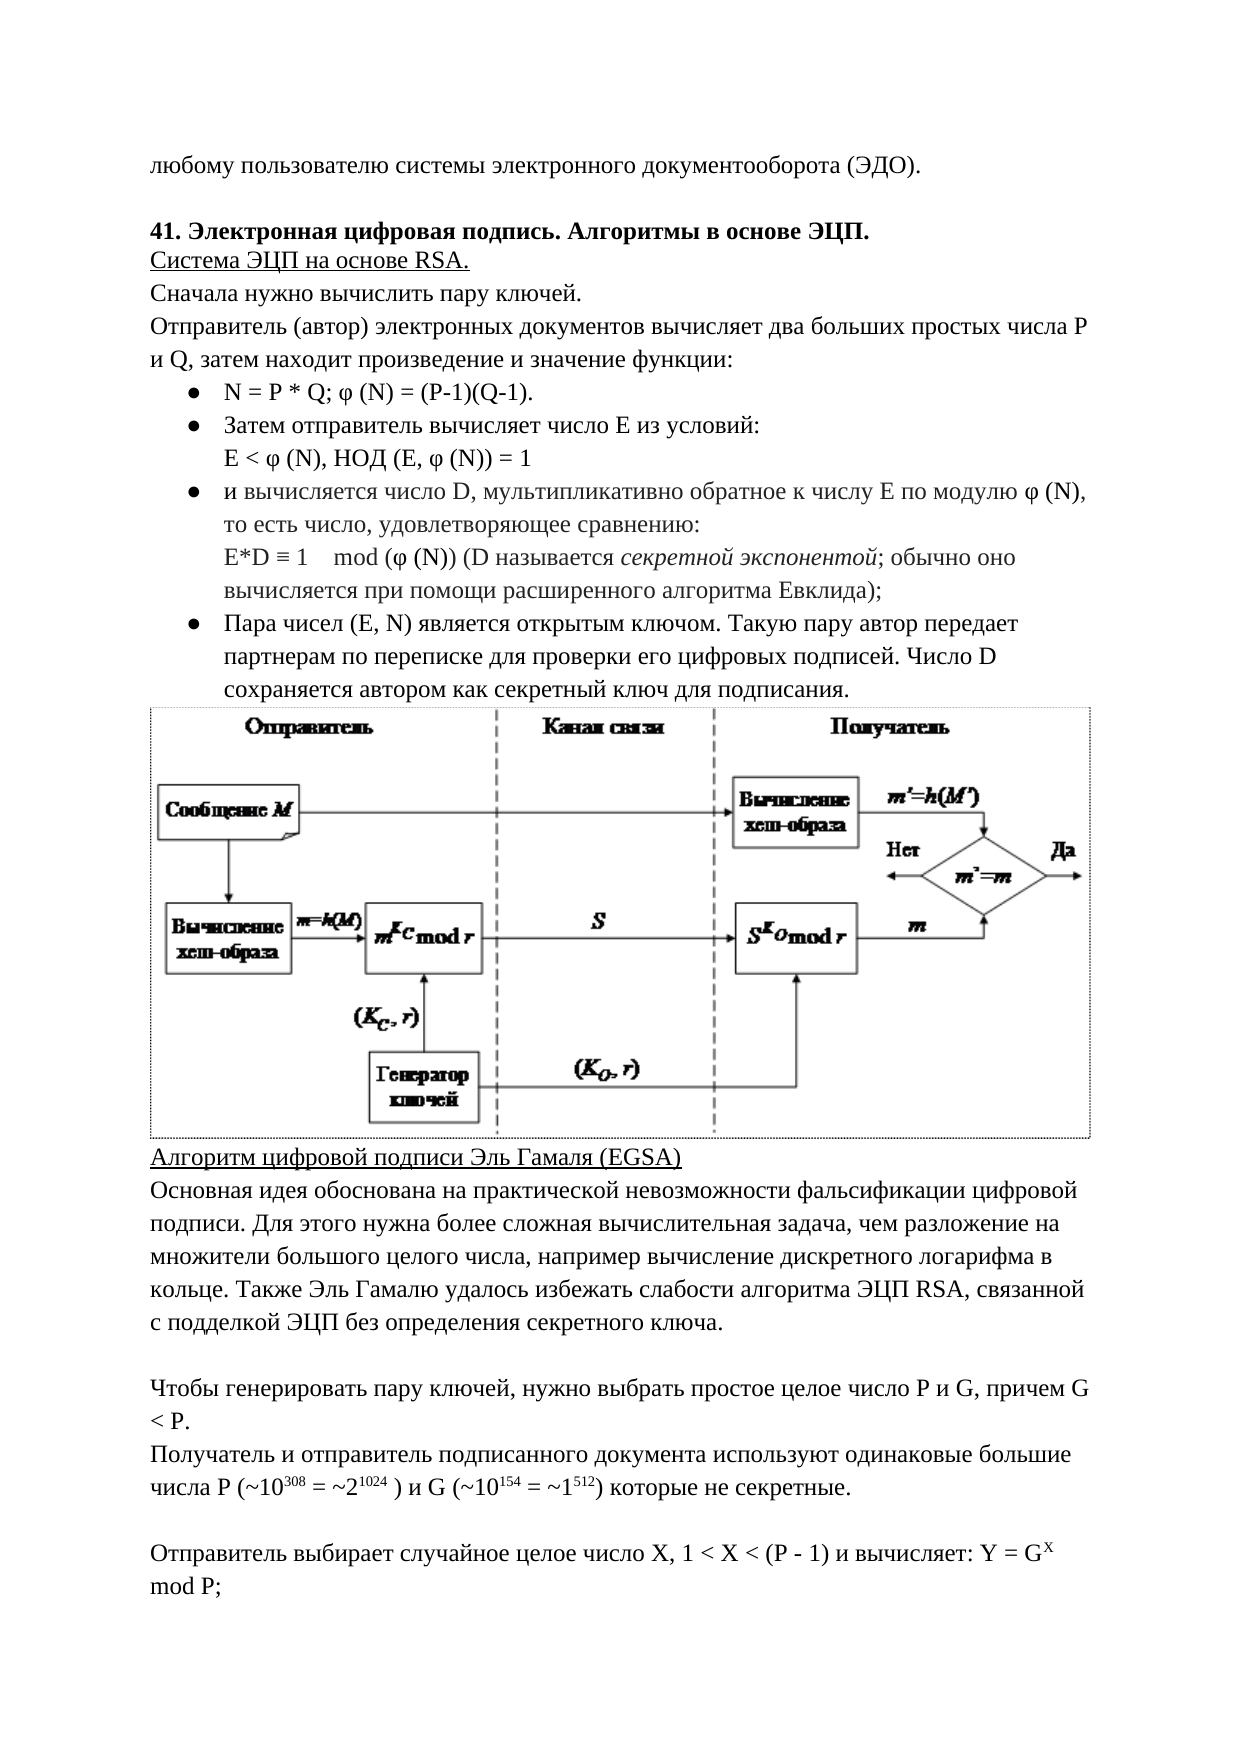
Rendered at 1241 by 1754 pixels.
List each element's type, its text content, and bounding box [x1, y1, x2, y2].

text Алгоритм цифровой подписи Эль Гамаля (EGSA) [150, 1142, 1090, 1171]
list Пара чисел (E, N) является открытым ключом. Такую пару автор передает партнерам по переписке для проверки его цифровых подписей. Число D сохраняется автором как секретный ключ для подписания. [186, 608, 1090, 703]
text любому пользователю системы электронного документооборота (ЭДО). [150, 150, 1090, 179]
text Система ЭЦП на основе RSA. [150, 245, 1090, 273]
text Основная идея обоснована на практической невозможности фальсификации цифровой подписи. Для этого нужна более сложная вычислительная задача, чем разложение на множители большого целого числа, например вычисление дискретного логарифма в кольце. Также Эль Гамалю удалось избежать слабости алгоритма ЭЦП RSA, связанной с подделкой ЭЦП без определения секретного ключа. [150, 1175, 1090, 1336]
text Отправитель выбирает случайное целое число X, 1 < X < (P - 1) и вычисляет: Y = GX mod P; [150, 1538, 1090, 1600]
text Чтобы генерировать пару ключей, нужно выбрать простое целое число P и G, причем G < P. [150, 1373, 1090, 1435]
text E*D ≡ 1 mod (φ (N)) (D называется секретной экспонентой; обычно оно вычисляется при помощи расширенного алгоритма Евклида); [224, 542, 1090, 604]
list и вычисляется число D, мультипликативно обратное к числу E по модулю φ (N), то есть число, удовлетворяющее сравнению: [186, 476, 1090, 538]
list Затем отправитель вычисляет число Е из условий: [186, 410, 1090, 439]
title 41. Электронная цифровая подпись. Алгоритмы в основе ЭЦП. [150, 216, 1090, 245]
text Получатель и отправитель подписанного документа используют одинаковые большие числа P (~10308 = ~21024 ) и G (~10154 = ~1512) которые не секретные. [150, 1439, 1090, 1501]
text Е < φ (N), НОД (Е, φ (N)) = 1 [224, 443, 1090, 472]
picture [150, 707, 1091, 1139]
list N = P * Q; φ (N) = (Р-1)(Q-1). [186, 377, 1090, 406]
text Сначала нужно вычислить пару ключей. [150, 278, 1090, 307]
text Отправитель (автор) электронных документов вычисляет два больших простых числа P и Q, затем находит произведение и значение функции: [150, 311, 1090, 373]
